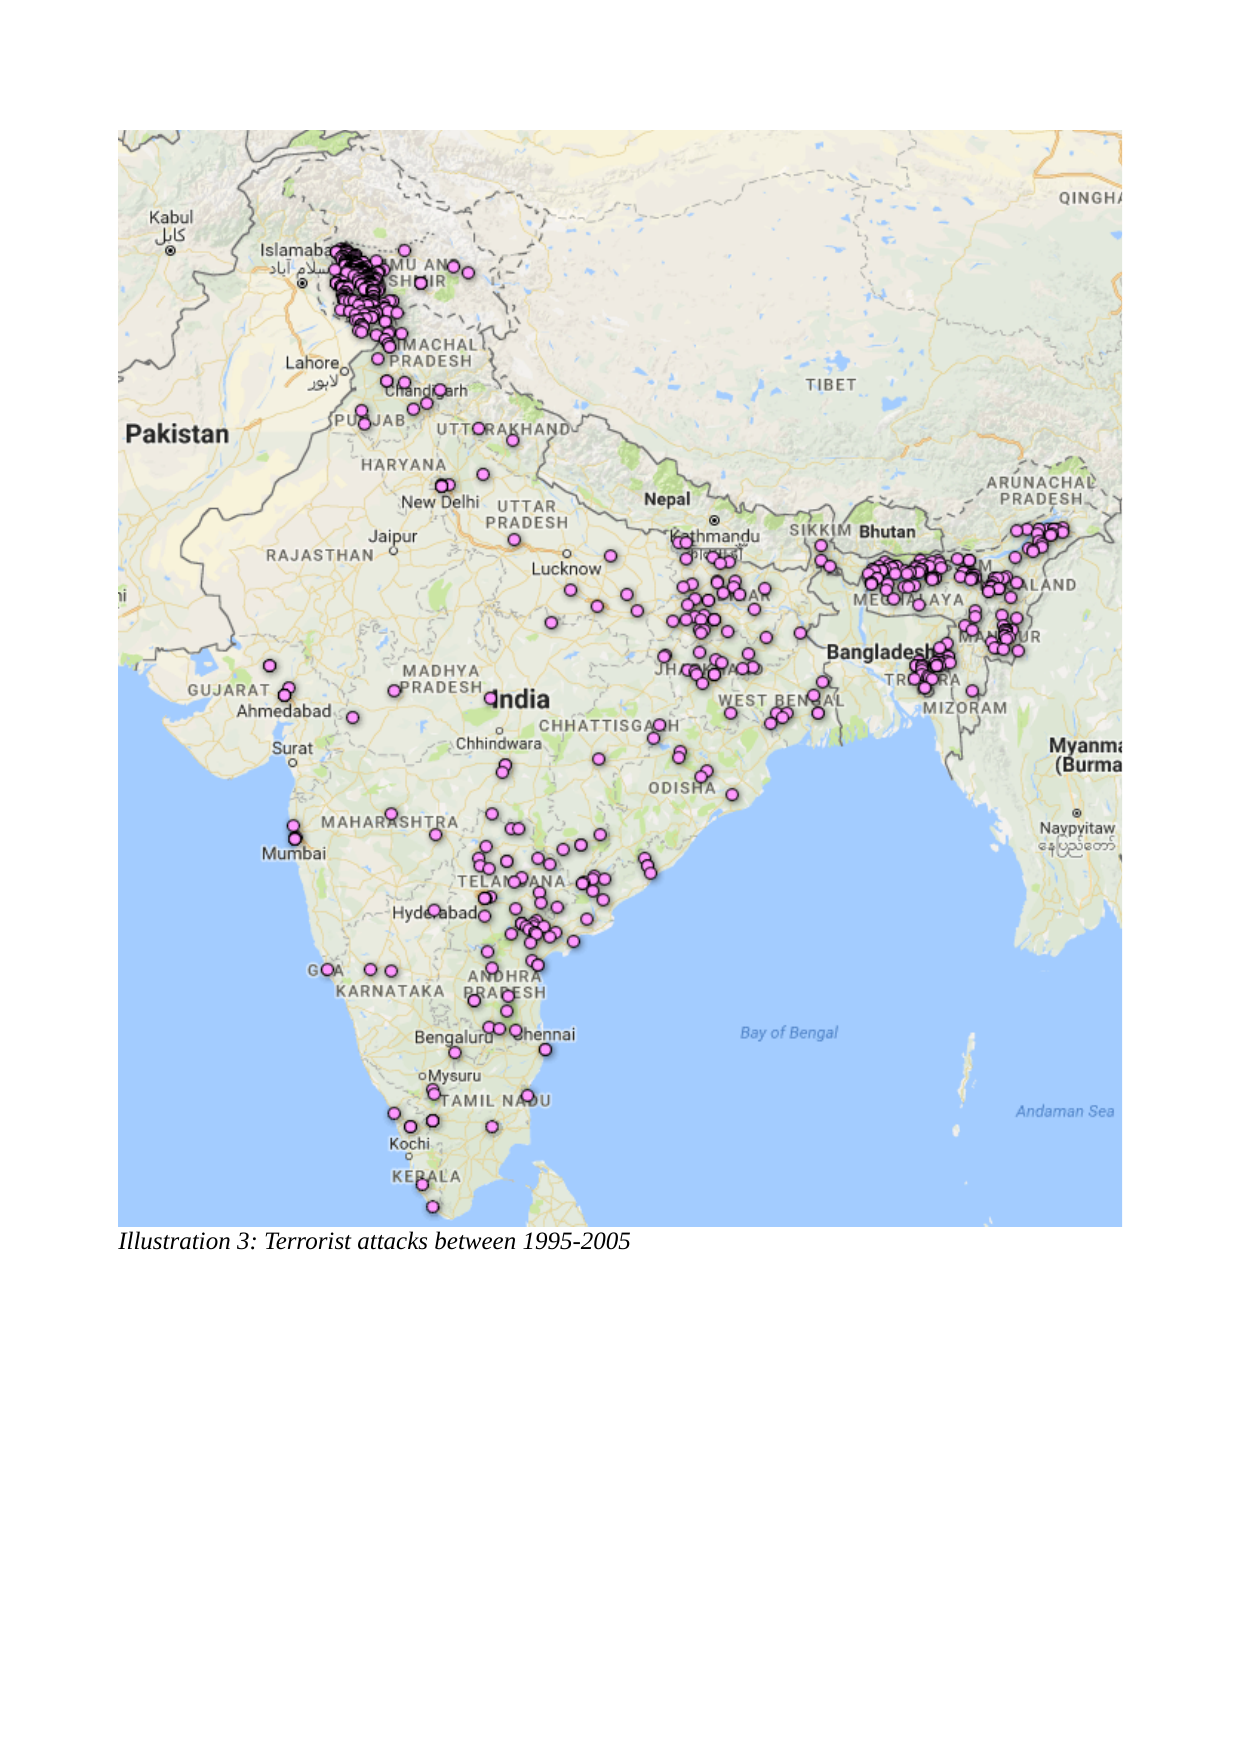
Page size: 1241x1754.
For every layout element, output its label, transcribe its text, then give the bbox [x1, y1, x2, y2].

picture [118, 130, 1123, 1227]
text Illustration 3: Terrorist attacks between 1995-2005 [118, 1227, 1122, 1255]
